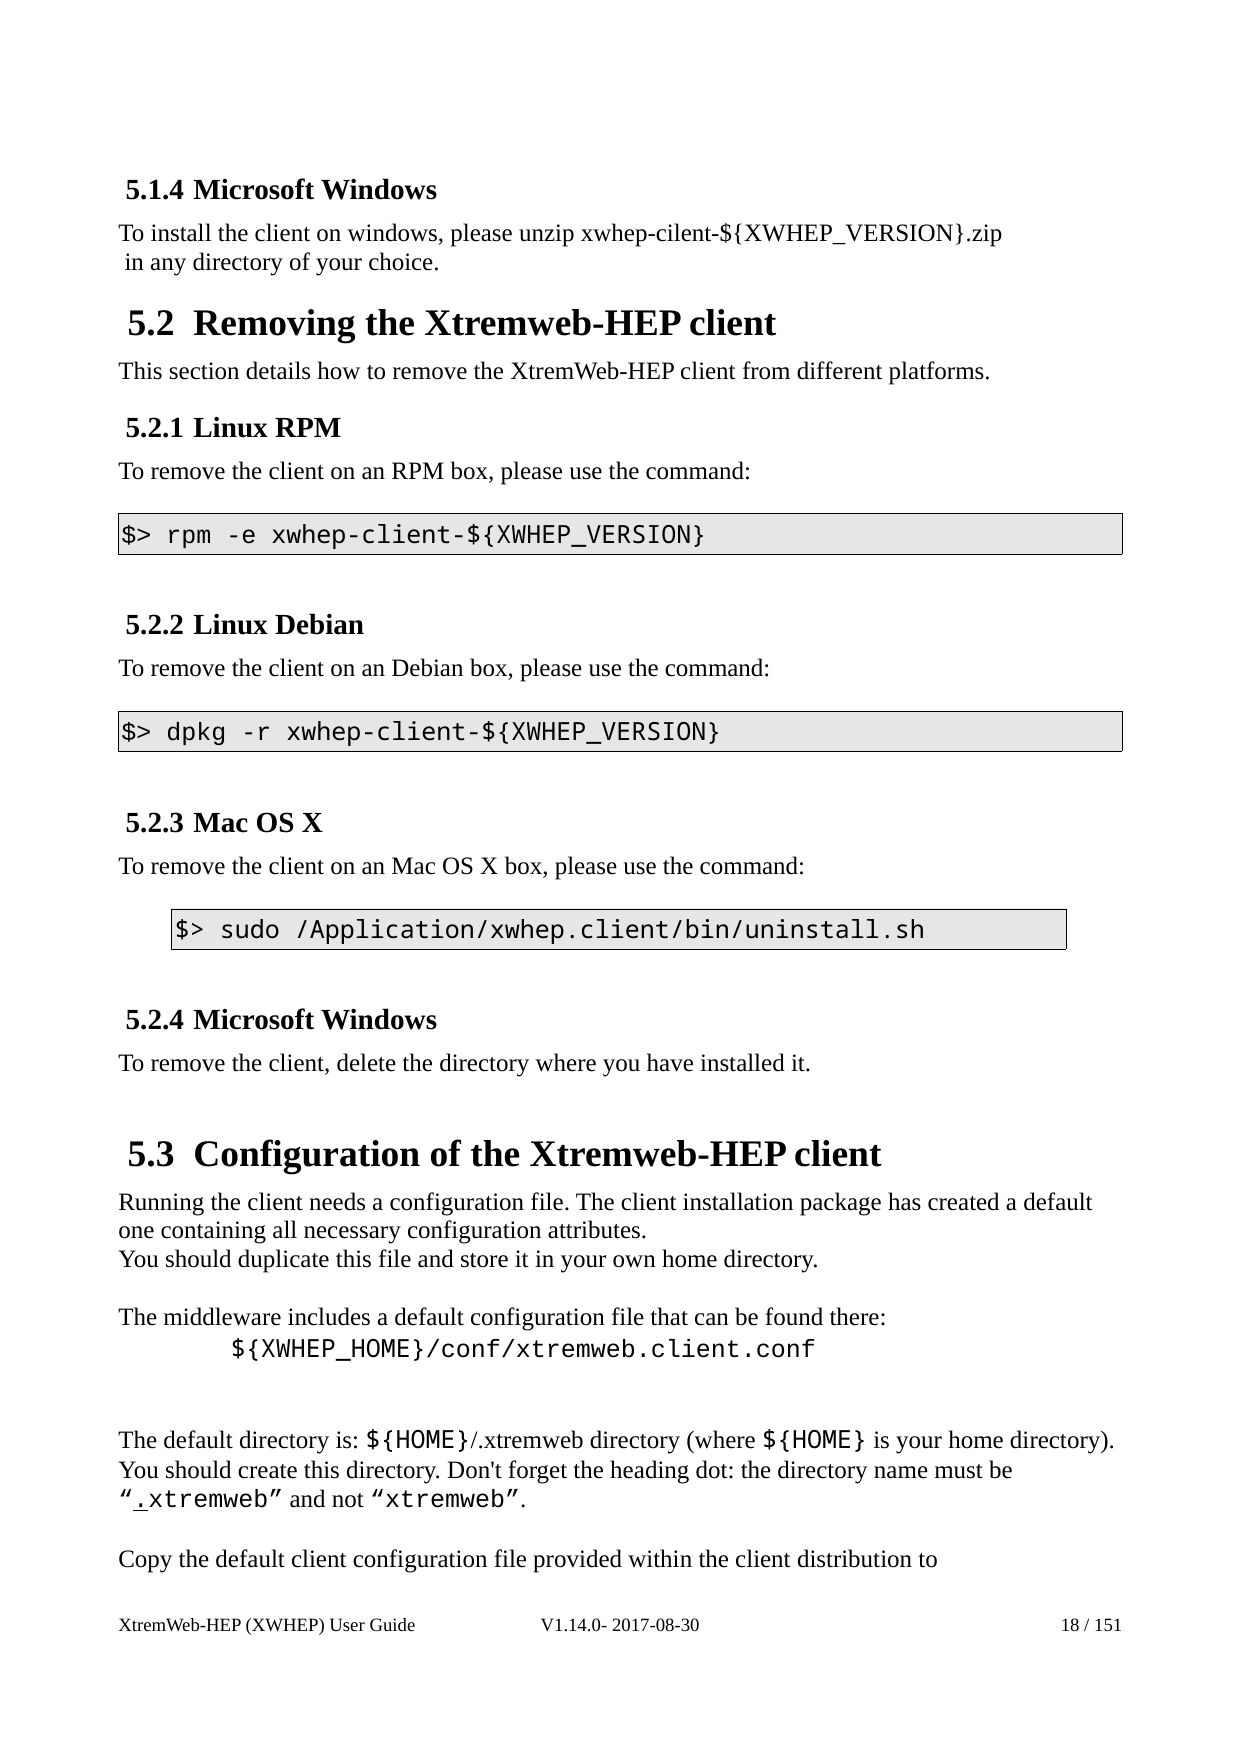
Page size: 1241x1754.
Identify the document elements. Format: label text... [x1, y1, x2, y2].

subtitle Linux Debian [118, 607, 1122, 641]
text in any directory of your choice. [118, 247, 1122, 275]
text To remove the client, delete the directory where you have installed it. [118, 1048, 1122, 1077]
text To install the client on windows, please unzip xwhep-cilent-${XWHEP_VERSION}.zip [118, 218, 1122, 247]
text $> rpm -e xwhep-client-${XWHEP_VERSION} [119, 514, 1122, 554]
text The default directory is: ${HOME}/.xtremweb directory (where ${HOME} is your home directory). [118, 1421, 1122, 1455]
list ${XWHEP_HOME}/conf/xtremweb.client.conf [193, 1330, 1122, 1364]
subtitle Microsoft Windows [118, 172, 1122, 205]
text To remove the client on an Mac OS X box, please use the command: [118, 851, 1122, 880]
text The middleware includes a default configuration file that can be found there: [118, 1302, 1122, 1330]
text Copy the default client configuration file provided within the client distribution to [118, 1544, 1122, 1572]
text You should duplicate this file and store it in your own home directory. [118, 1244, 1122, 1273]
text $> sudo /Application/xwhep.client/bin/uninstall.sh [172, 910, 1066, 949]
subtitle Removing the Xtremweb-HEP client [118, 300, 1122, 343]
text $> dpkg -r xwhep-client-${XWHEP_VERSION} [119, 712, 1122, 751]
text Running the client needs a configuration file. The client installation package has created a default one containing all necessary configuration attributes. [118, 1187, 1122, 1244]
text This section details how to remove the XtremWeb-HEP client from different platforms. [118, 356, 1122, 385]
text To remove the client on an RPM box, please use the command: [118, 456, 1122, 484]
subtitle Microsoft Windows [118, 1002, 1122, 1036]
text To remove the client on an Debian box, please use the command: [118, 653, 1122, 682]
text You should create this directory. Don't forget the heading dot: the directory name must be “.xtremweb” and not “xtremweb”. [118, 1455, 1122, 1515]
subtitle Configuration of the Xtremweb-HEP client [118, 1131, 1122, 1174]
subtitle Mac OS X [118, 805, 1122, 838]
subtitle Linux RPM [118, 410, 1122, 443]
